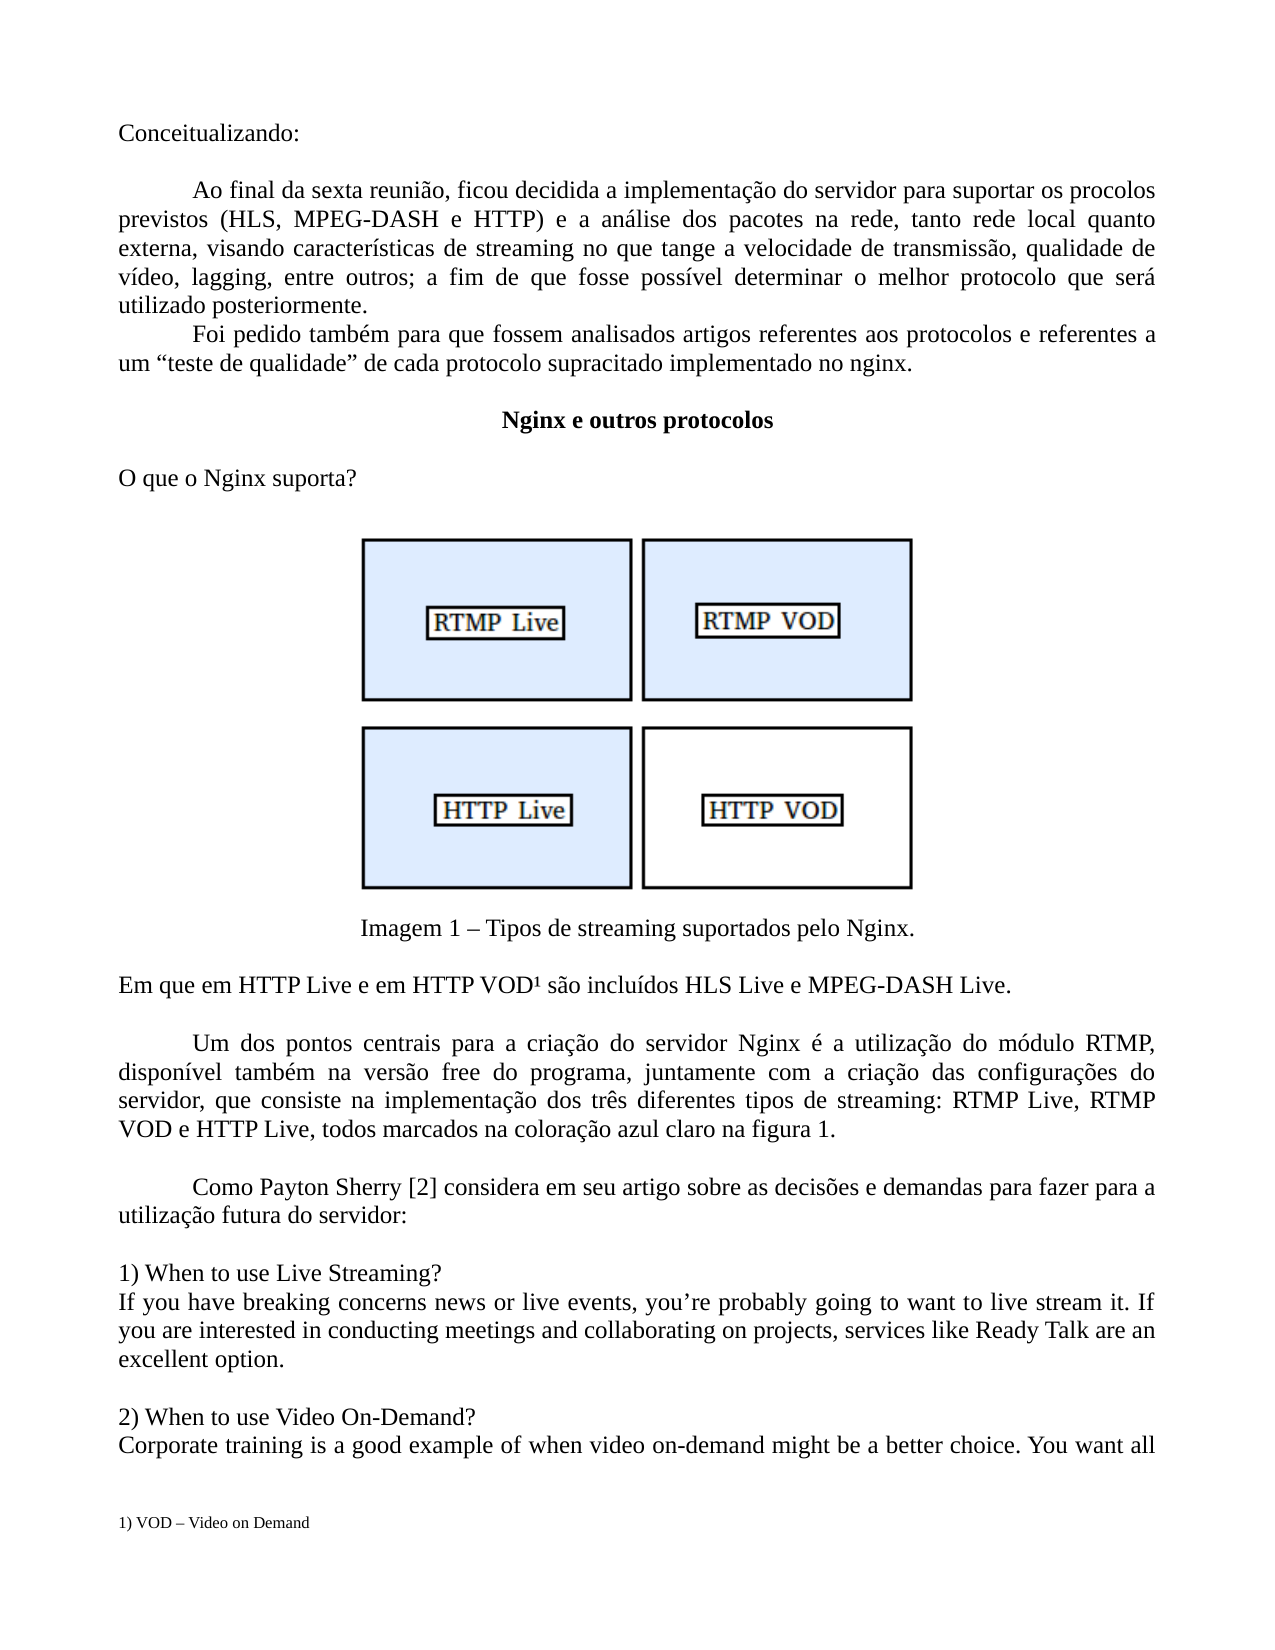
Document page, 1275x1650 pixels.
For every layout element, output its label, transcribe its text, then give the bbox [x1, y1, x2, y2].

text Um dos pontos centrais para a criação do servidor Nginx é a utilização do módulo RTMP, disponível também na versão free do programa, juntamente com a criação das configurações do servidor, que consiste na implementação dos três diferentes tipos de streaming: RTMP Live, RTMP VOD e HTTP Live, todos marcados na coloração azul claro na figura 1. [118, 1028, 1157, 1143]
text Nginx e outros protocolos [118, 406, 1157, 434]
text Como Payton Sherry [2] considera em seu artigo sobre as decisões e demandas para fazer para a utilização futura do servidor: [118, 1172, 1157, 1229]
text 2) When to use Video On-Demand? [118, 1402, 1157, 1430]
text If you have breaking concerns news or live events, you’re probably going to want to live stream it. If you are interested in conducting meetings and collaborating on projects, services like Ready Talk are an excellent option. [118, 1287, 1157, 1373]
text O que o Nginx suporta? [118, 463, 1157, 492]
text Ao final da sexta reunião, ficou decidida a implementação do servidor para suportar os procolos previstos (HLS, MPEG-DASH e HTTP) e a análise dos pacotes na rede, tanto rede local quanto externa, visando características de streaming no que tange a velocidade de transmissão, qualidade de vídeo, lagging, entre outros; a fim de que fosse possível determinar o melhor protocolo que será utilizado posteriormente. [118, 176, 1157, 319]
text Foi pedido também para que fossem analisados artigos referentes aos protocolos e referentes a um “teste de qualidade” de cada protocolo supracitado implementado no nginx. [118, 319, 1157, 377]
text 1) When to use Live Streaming? [118, 1258, 1157, 1287]
picture [348, 520, 927, 913]
text Conceitualizando: [118, 118, 1157, 147]
text Imagem 1 – Tipos de streaming suportados pelo Nginx. [118, 521, 1157, 942]
text Em que em HTTP Live e em HTTP VOD¹ são incluídos HLS Live e MPEG-DASH Live. [118, 970, 1157, 999]
text Corporate training is a good example of when video on-demand might be a better choice. You want all [118, 1430, 1157, 1459]
